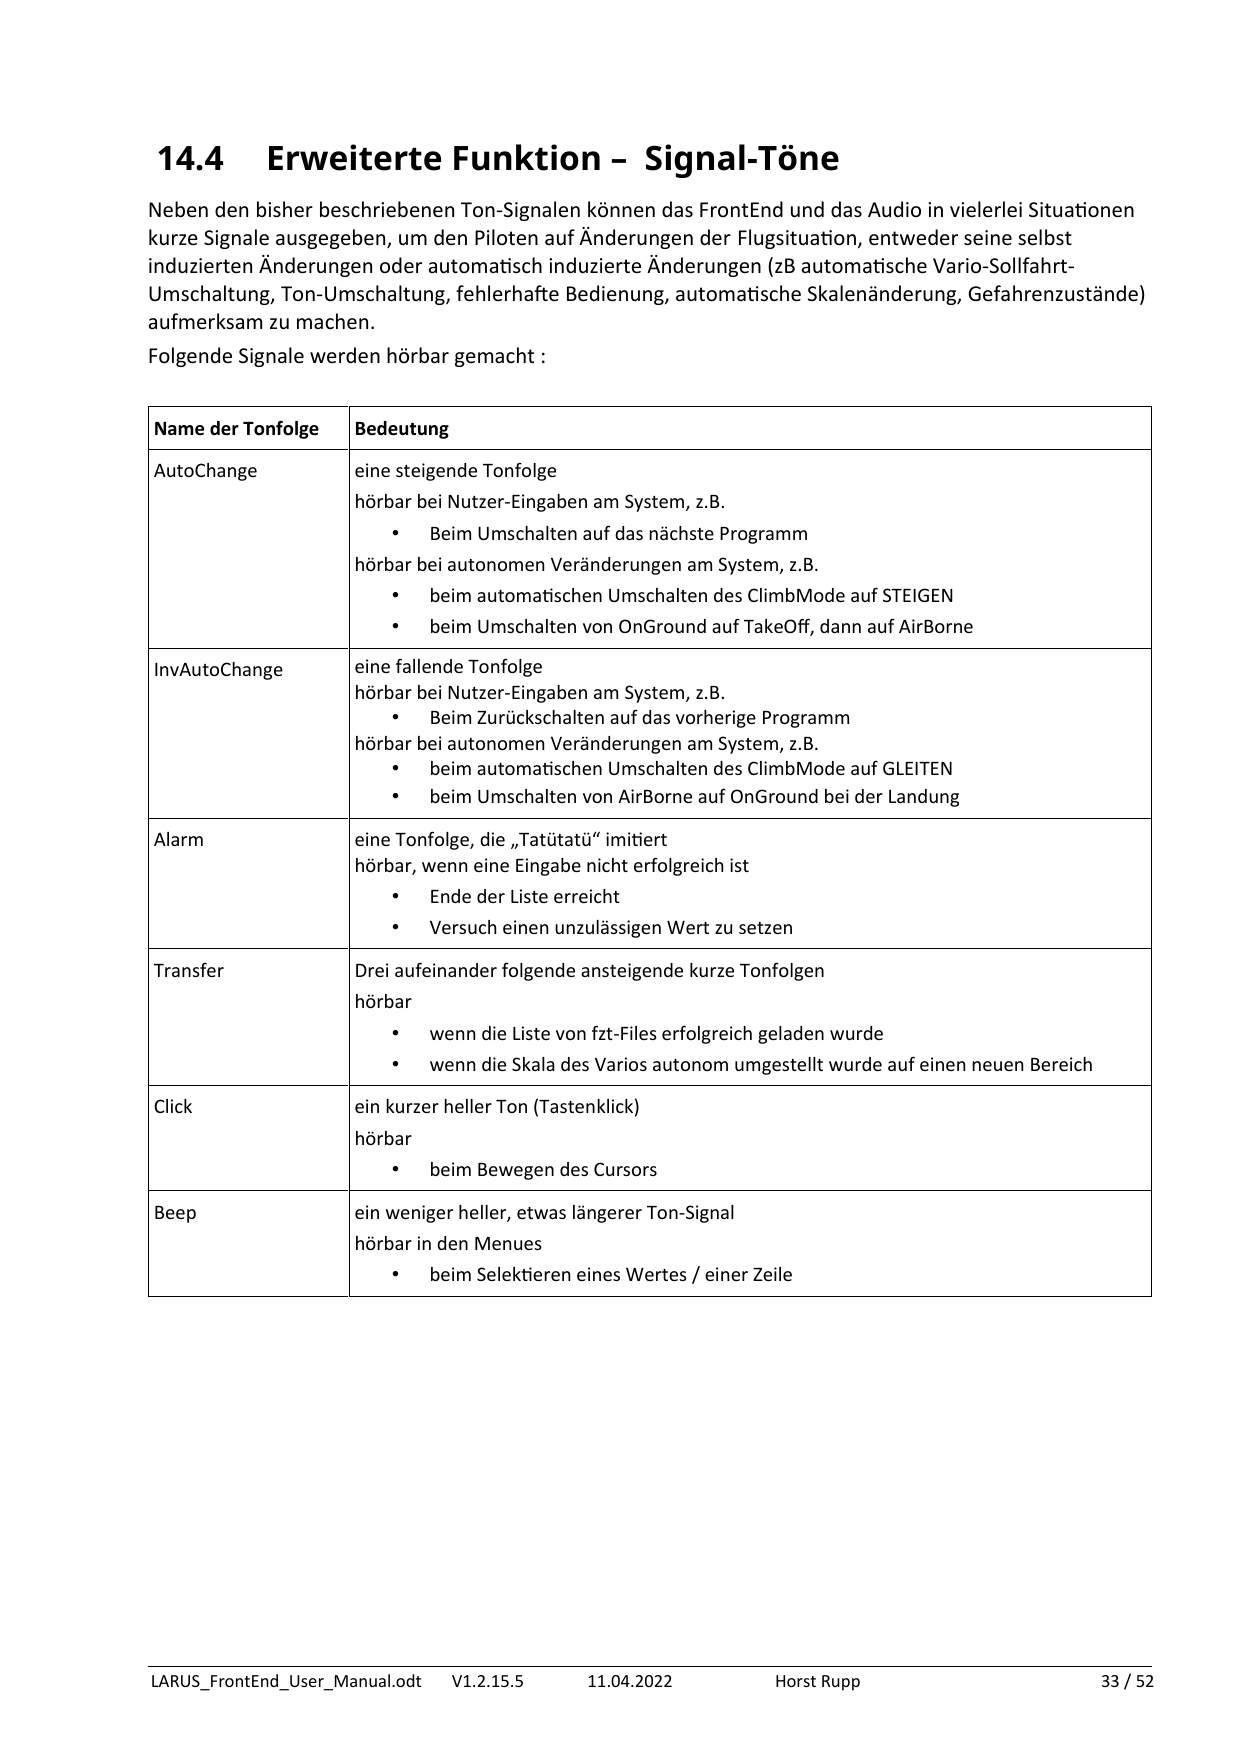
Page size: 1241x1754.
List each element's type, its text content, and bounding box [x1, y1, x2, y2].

table_cell eine steigende Tonfolge hörbar bei Nutzer-Eingaben am System, z.B. Beim Umschalten auf das nächste Programm hörbar bei autonomen Veränderungen am System, z.B. beim automatischen Umschalten des ClimbMode auf STEIGEN beim Umschalten von OnGround auf TakeOff, dann auf AirBorne [350, 450, 1151, 648]
table_cell Transfer [149, 949, 348, 1085]
text Folgende Signale werden hörbar gemacht : [148, 341, 1152, 369]
table_header Name der Tonfolge [149, 407, 348, 449]
table_cell eine Tonfolge, die „Tatütatü“ imitiert hörbar, wenn eine Eingabe nicht erfolgreich ist Ende der Liste erreicht Versuch einen unzulässigen Wert zu setzen [350, 819, 1151, 948]
table_cell Drei aufeinander folgende ansteigende kurze Tonfolgen hörbar wenn die Liste von fzt-Files erfolgreich geladen wurde wenn die Skala des Varios autonom umgestellt wurde auf einen neuen Bereich [350, 949, 1151, 1085]
table_cell AutoChange [149, 450, 348, 648]
text Neben den bisher beschriebenen Ton-Signalen können das FrontEnd und das Audio in vielerlei Situationen kurze Signale ausgegeben, um den Piloten auf Änderungen der Flugsituation, entweder seine selbst induzierten Änderungen oder automatisch induzierte Änderungen (zB automatische Vario-Sollfahrt-Umschaltung, Ton-Umschaltung, fehlerhafte Bedienung, automatische Skalenänderung, Gefahrenzustände) aufmerksam zu machen. [148, 195, 1152, 335]
table_cell ein weniger heller, etwas längerer Ton-Signal hörbar in den Menues beim Selektieren eines Wertes / einer Zeile [350, 1191, 1151, 1296]
subtitle Erweiterte Funktion – Signal-Töne [148, 134, 1152, 180]
table_cell ein kurzer heller Ton (Tastenklick) hörbar beim Bewegen des Cursors [350, 1086, 1151, 1190]
table_cell Alarm [149, 819, 348, 948]
table_cell Beep [149, 1191, 348, 1296]
table_cell Click [149, 1086, 348, 1190]
table_cell eine fallende Tonfolge hörbar bei Nutzer-Eingaben am System, z.B. Beim Zurückschalten auf das vorherige Programm hörbar bei autonomen Veränderungen am System, z.B. beim automatischen Umschalten des ClimbMode auf GLEITEN beim Umschalten von AirBorne auf OnGround bei der Landung [350, 649, 1151, 818]
table_header Bedeutung [350, 407, 1151, 449]
table_cell InvAutoChange [149, 649, 348, 818]
